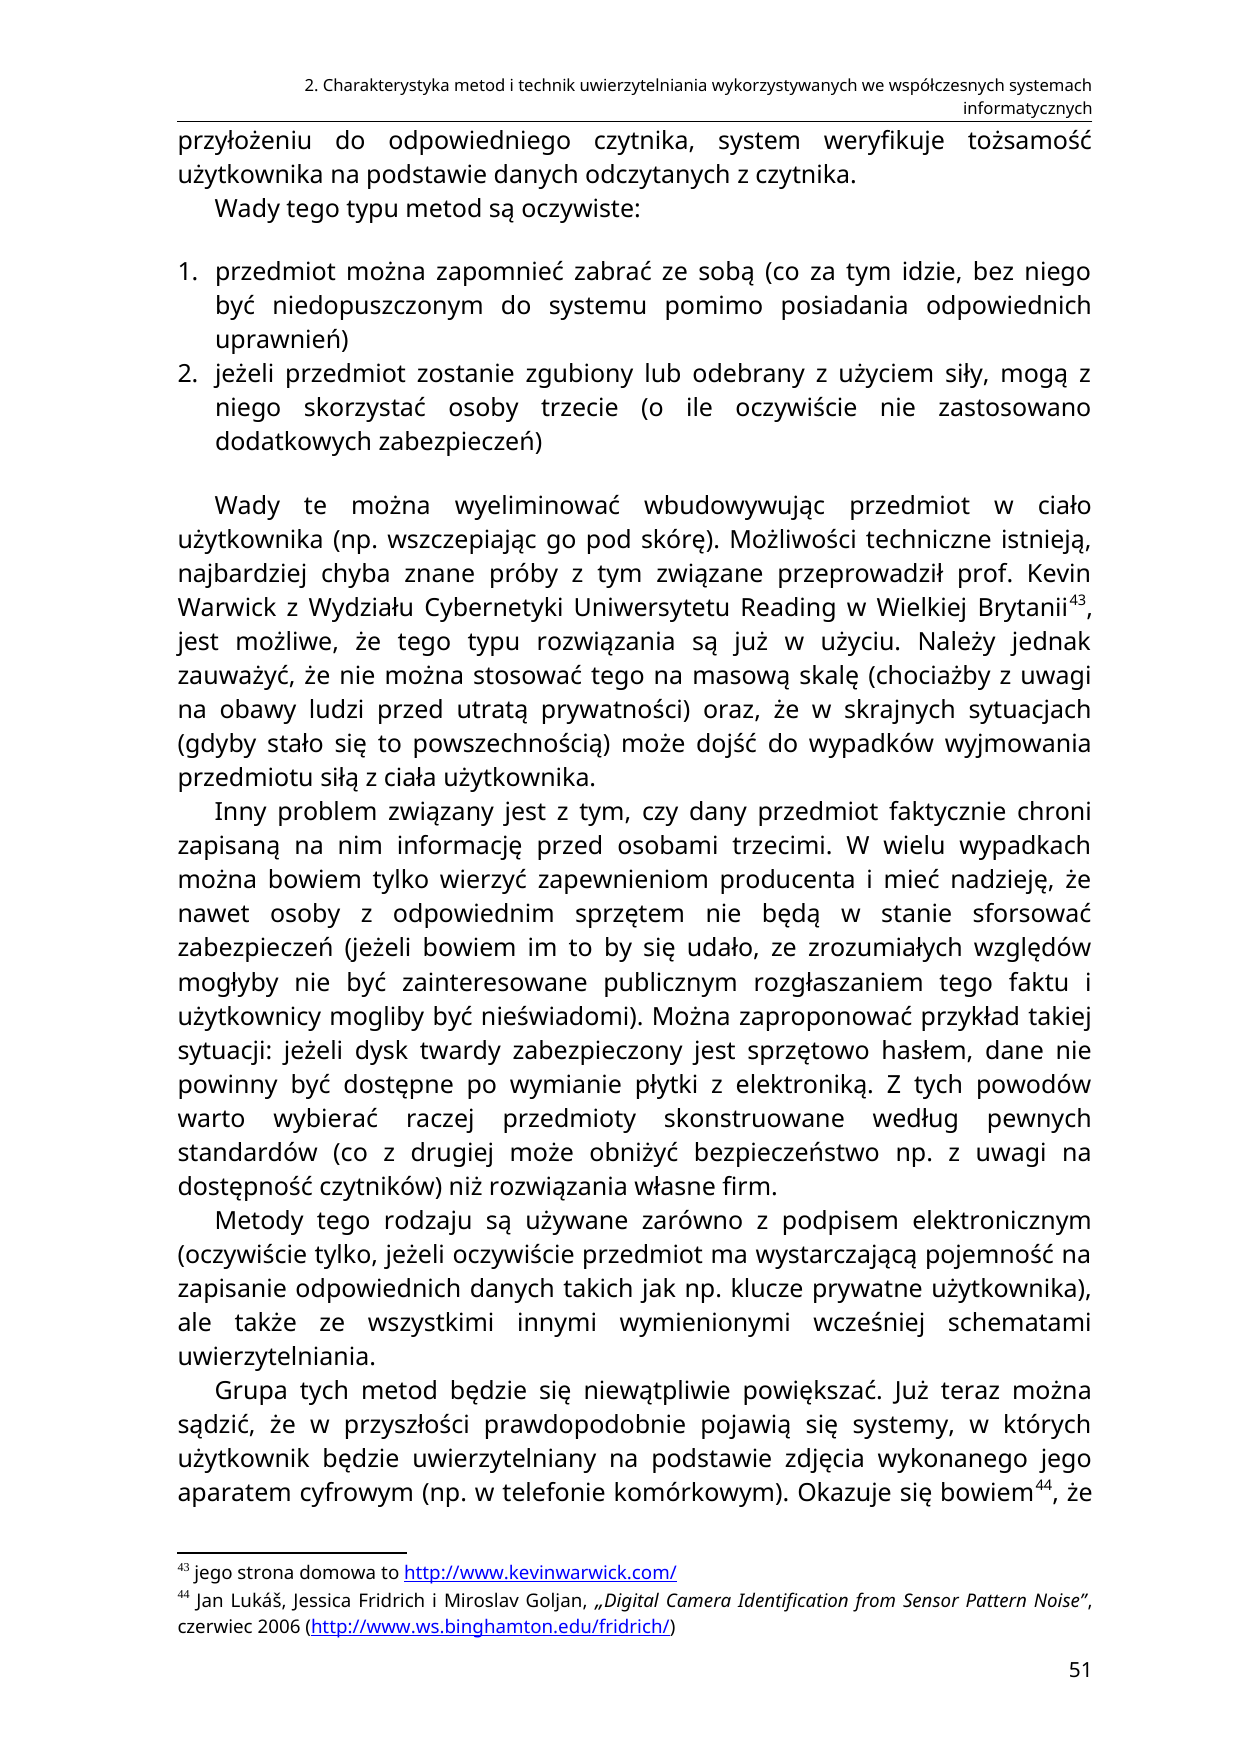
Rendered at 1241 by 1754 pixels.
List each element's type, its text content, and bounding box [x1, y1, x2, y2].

text Grupa tych metod będzie się niewątpliwie powiększać. Już teraz można sądzić, że w przyszłości prawdopodobnie pojawią się systemy, w których użytkownik będzie uwierzytelniany na podstawie zdjęcia wykonanego jego aparatem cyfrowym (np. w telefonie komórkowym). Okazuje się bowiem, że tego z uwagi na błędy matryc w tego typu konstrukcjach możliwe jest ich praktycznie jednoznaczne odróżnianie. [177, 1373, 1092, 1509]
text Metody tego rodzaju są używane zarówno z podpisem elektronicznym (oczywiście tylko, jeżeli oczywiście przedmiot ma wystarczającą pojemność na zapisanie odpowiednich danych takich jak np. klucze prywatne użytkownika), ale także ze wszystkimi innymi wymienionymi wcześniej schematami uwierzytelniania. [177, 1203, 1092, 1373]
list przedmiot można zapomnieć zabrać ze sobą (co za tym idzie, bez niego być niedopuszczonym do systemu pomimo posiadania odpowiednich uprawnień) [177, 254, 1092, 356]
text jego strona domowa to http://www.kevinwarwick.com/ [177, 1559, 1092, 1585]
text Wady te można wyeliminować wbudowywując przedmiot w ciało użytkownika (np. wszczepiając go pod skórę). Możliwości techniczne istnieją, najbardziej chyba znane próby z tym związane przeprowadził prof. Kevin Warwick z Wydziału Cybernetyki Uniwersytetu Reading w Wielkiej Brytanii, jest możliwe, że tego typu rozwiązania są już w użyciu. Należy jednak zauważyć, że nie można stosować tego na masową skalę (chociażby z uwagi na obawy ludzi przed utratą prywatności) oraz, że w skrajnych sytuacjach (gdyby stało się to powszechnością) może dojść do wypadków wyjmowania przedmiotu siłą z ciała użytkownika. [177, 487, 1092, 794]
list jeżeli przedmiot zostanie zgubiony lub odebrany z użyciem siły, mogą z niego skorzystać osoby trzecie (o ile oczywiście nie zastosowano dodatkowych zabezpieczeń) [177, 356, 1092, 458]
text przyłożeniu do odpowiedniego czytnika, system weryfikuje tożsamość użytkownika na podstawie danych odczytanych z czytnika. [177, 122, 1092, 191]
text Inny problem związany jest z tym, czy dany przedmiot faktycznie chroni zapisaną na nim informację przed osobami trzecimi. W wielu wypadkach można bowiem tylko wierzyć zapewnieniom producenta i mieć nadzieję, że nawet osoby z odpowiednim sprzętem nie będą w stanie sforsować zabezpieczeń (jeżeli bowiem im to by się udało, ze zrozumiałych względów mogłyby nie być zainteresowane publicznym rozgłaszaniem tego faktu i użytkownicy mogliby być nieświadomi). Można zaproponować przykład takiej sytuacji: jeżeli dysk twardy zabezpieczony jest sprzętowo hasłem, dane nie powinny być dostępne po wymianie płytki z elektroniką. Z tych powodów warto wybierać raczej przedmioty skonstruowane według pewnych standardów (co z drugiej może obniżyć bezpieczeństwo np. z uwagi na dostępność czytników) niż rozwiązania własne firm. [177, 794, 1092, 1203]
text Jan Lukáš, Jessica Fridrich i Miroslav Goljan, „Digital Camera Identification from Sensor Pattern Noise”, czerwiec 2006 (http://www.ws.binghamton.edu/fridrich/) [177, 1585, 1092, 1639]
text Wady tego typu metod są oczywiste: [177, 191, 1092, 224]
